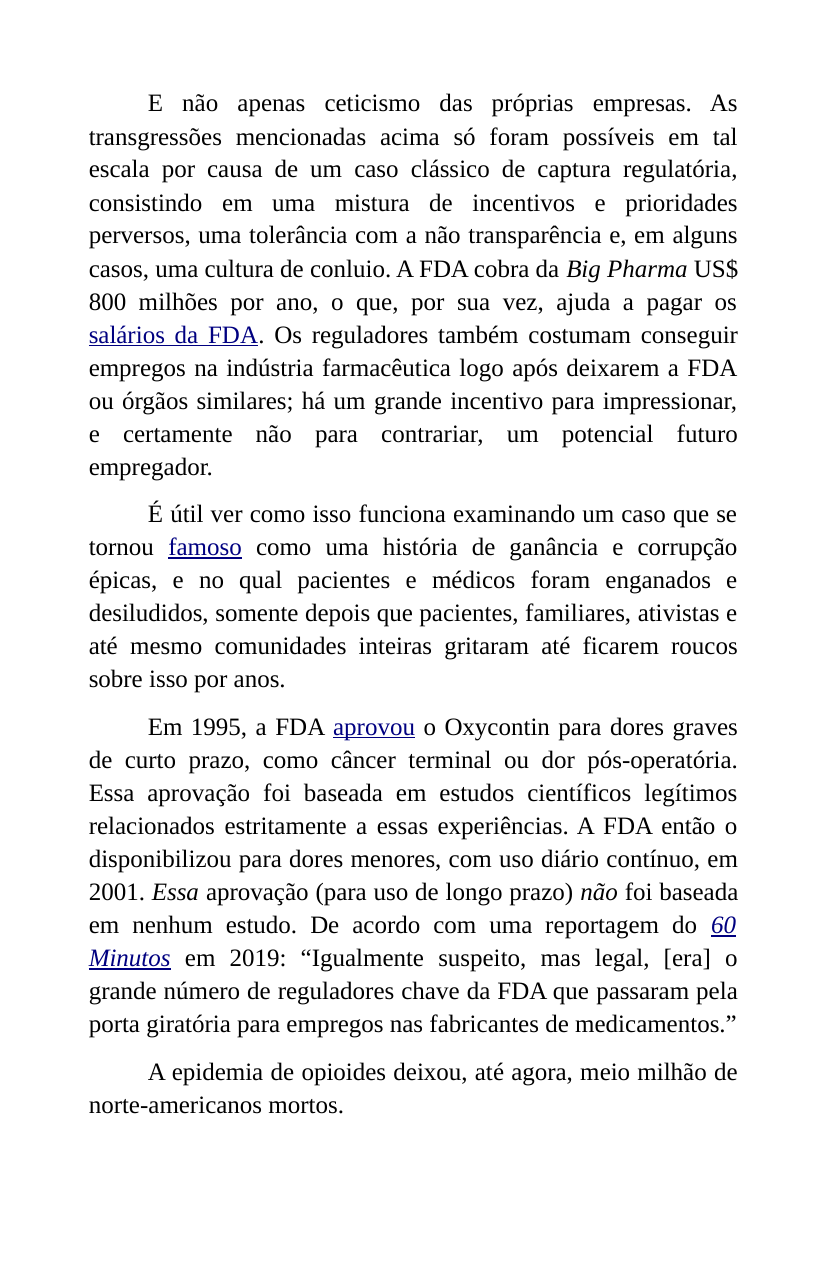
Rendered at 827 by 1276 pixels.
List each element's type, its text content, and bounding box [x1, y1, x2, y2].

text É útil ver como isso funciona examinando um caso que se tornou famoso como uma história de ganância e corrupção épicas, e no qual pacientes e médicos foram enganados e desiludidos, somente depois que pacientes, familiares, ativistas e até mesmo comunidades inteiras gritaram até ficarem roucos sobre isso por anos. [88, 499, 738, 693]
text E não apenas ceticismo das próprias empresas. As transgressões mencionadas acima só foram possíveis em tal escala por causa de um caso clássico de captura regulatória, consistindo em uma mistura de incentivos e prioridades perversos, uma tolerância com a não transparência e, em alguns casos, uma cultura de conluio. A FDA cobra da Big Pharma US$ 800 milhões por ano, o que, por sua vez, ajuda a pagar os salários da FDA. Os reguladores também costumam conseguir empregos na indústria farmacêutica logo após deixarem a FDA ou órgãos similares; há um grande incentivo para impressionar, e certamente não para contrariar, um potencial futuro empregador. [88, 88, 738, 481]
text A epidemia de opioides deixou, até agora, meio milhão de norte-americanos mortos. [88, 1057, 738, 1119]
text Em 1995, a FDA aprovou o Oxycontin para dores graves de curto prazo, como câncer terminal ou dor pós-operatória. Essa aprovação foi baseada em estudos científicos legítimos relacionados estritamente a essas experiências. A FDA então o disponibilizou para dores menores, com uso diário contínuo, em 2001. Essa aprovação (para uso de longo prazo) não foi baseada em nenhum estudo. De acordo com uma reportagem do 60 Minutos em 2019: “Igualmente suspeito, mas legal, [era] o grande número de reguladores chave da FDA que passaram pela porta giratória para empregos nas fabricantes de medicamentos.” [88, 712, 738, 1038]
